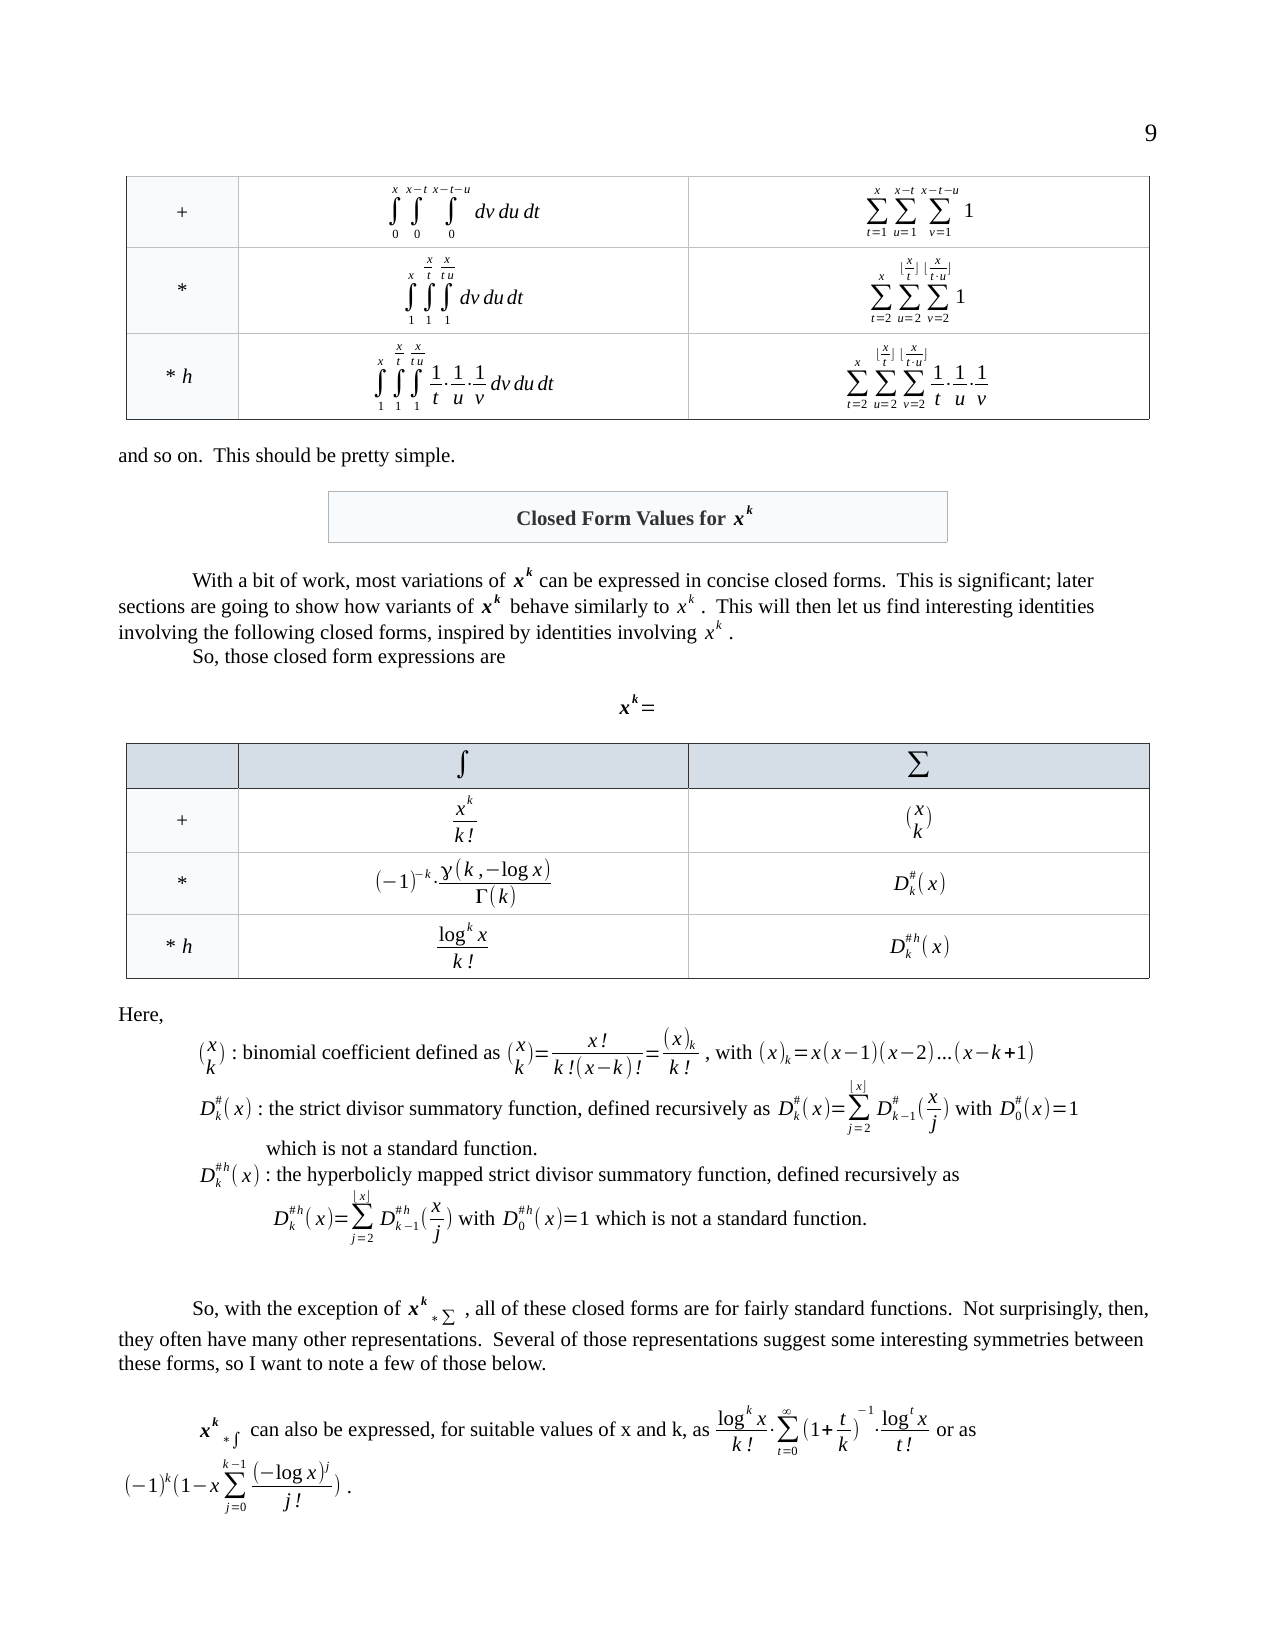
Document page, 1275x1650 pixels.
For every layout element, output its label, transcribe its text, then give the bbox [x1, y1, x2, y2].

table_cell * [127, 248, 238, 333]
table_cell [239, 334, 688, 419]
text Here, [118, 1002, 1157, 1026]
table_cell [689, 789, 1149, 852]
text : the hyperbolicly mapped strict divisor summatory function, defined recursively as withwhich is not a standard function. [118, 1160, 1157, 1246]
table_cell [239, 789, 688, 852]
text and so on. This should be pretty simple. [118, 443, 1157, 467]
table_cell [689, 915, 1149, 978]
table_cell [689, 853, 1149, 914]
text can also be expressed, for suitable values of x and k, asor as. [118, 1403, 1157, 1514]
table_header [689, 744, 1149, 788]
table_cell * [127, 334, 238, 419]
text Closed Form Values for [329, 492, 947, 542]
table_header [127, 744, 238, 788]
table_cell [239, 853, 688, 914]
table_cell [689, 177, 1149, 247]
table_cell [239, 177, 688, 247]
table_cell [689, 334, 1149, 419]
text : binomial coefficient defined as, with [118, 1026, 1157, 1080]
table_cell + [127, 789, 238, 852]
text : the strict divisor summatory function, defined recursively aswith which is not a standard function. [118, 1080, 1157, 1160]
table_cell [239, 248, 688, 333]
table_cell * [127, 915, 238, 978]
text So, with the exception of, all of these closed forms are for fairly standard functions. Not surprisingly, then, they often have many other representations. Several of those representations suggest some interesting symmetries between these forms, so I want to note a few of those below. [118, 1294, 1157, 1374]
table_cell [689, 248, 1149, 333]
table_cell + [127, 177, 238, 247]
table_cell * [127, 853, 238, 914]
table_cell [239, 915, 688, 978]
text So, those closed form expressions are [118, 644, 1157, 668]
text With a bit of work, most variations ofcan be expressed in concise closed forms. This is significant; later sections are going to show how variants ofbehave similarly to. This will then let us find interesting identities involving the following closed forms, inspired by identities involving. [118, 566, 1157, 644]
table_header [239, 744, 688, 788]
